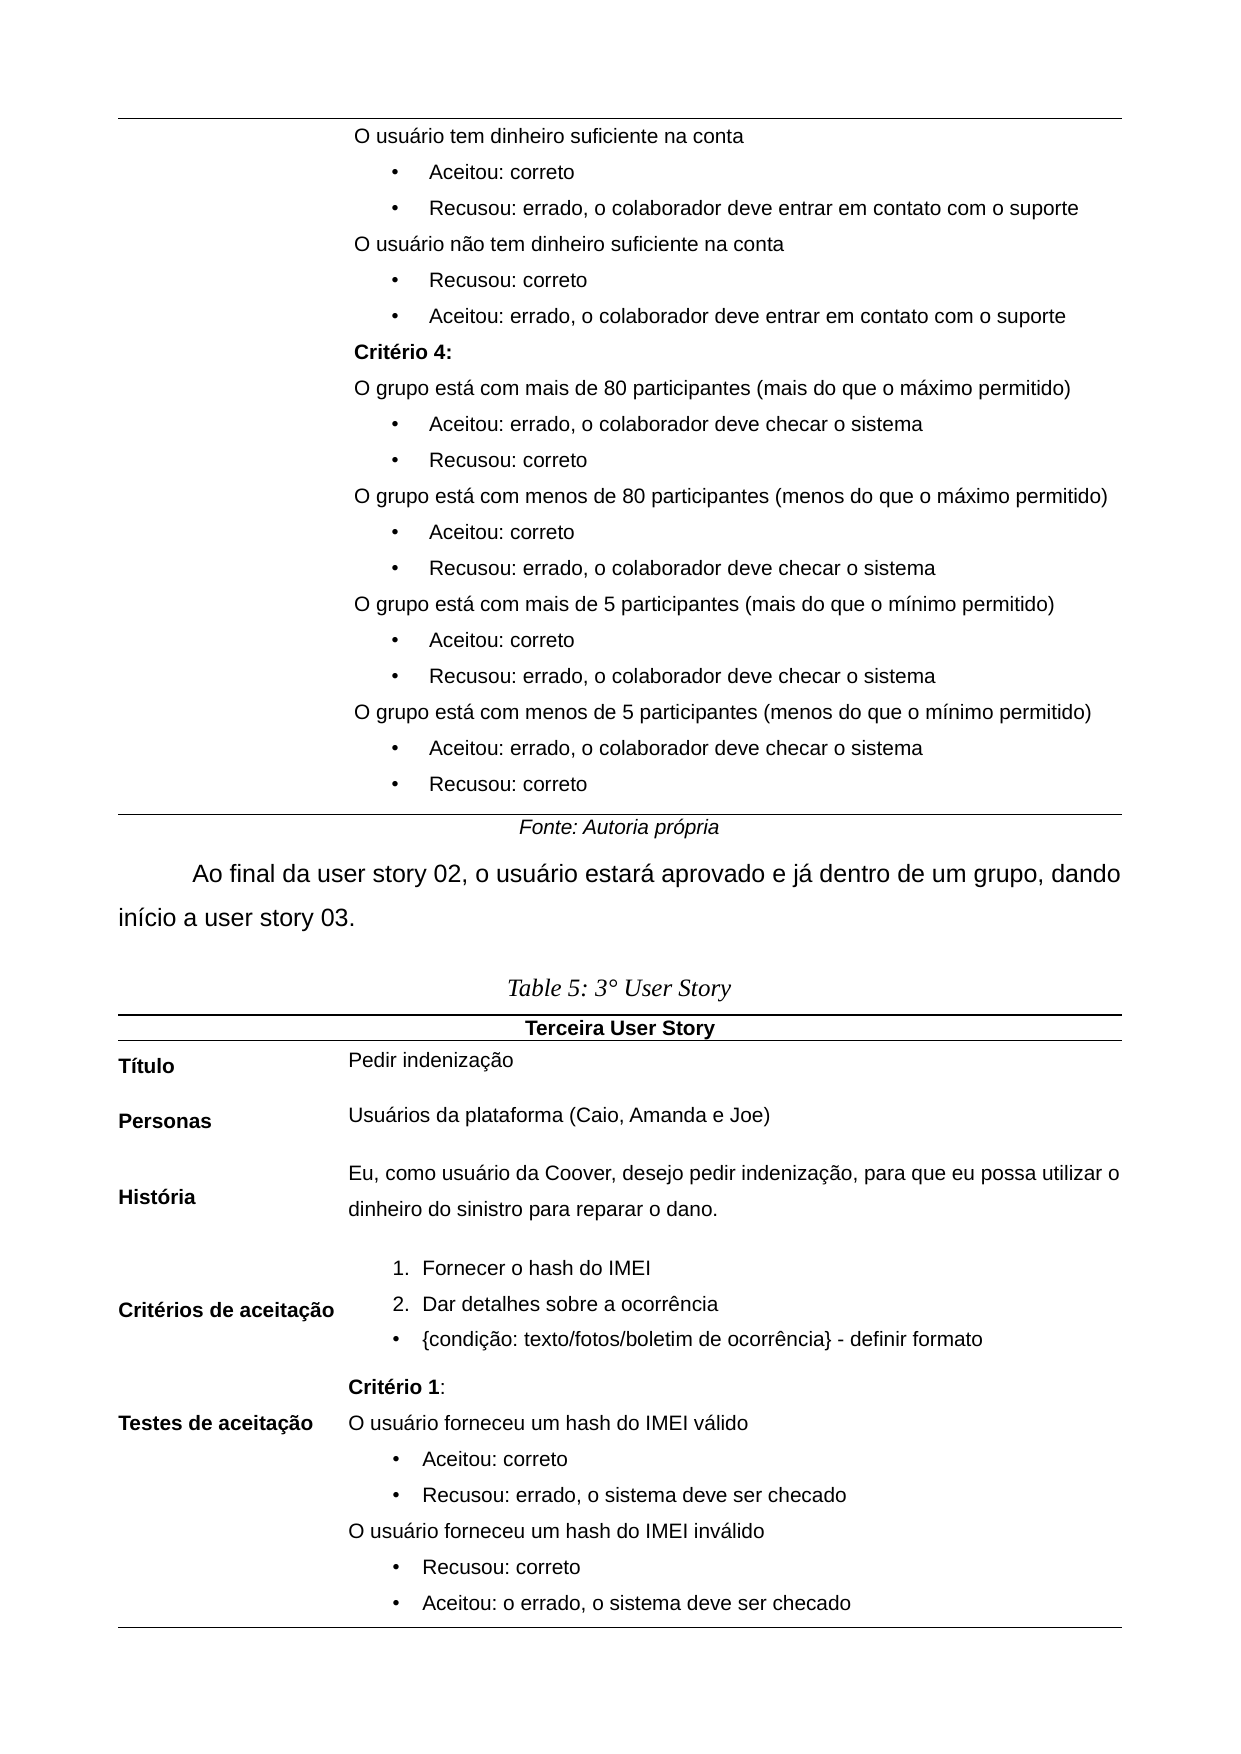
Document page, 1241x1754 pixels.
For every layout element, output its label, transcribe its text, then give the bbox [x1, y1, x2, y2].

table_cell Critério 1: O usuário forneceu um hash do IMEI válido Aceitou: correto Recusou: errado, o sistema deve ser checado O usuário forneceu um hash do IMEI inválido Recusou: correto Aceitou: o errado, o sistema deve ser checado [348, 1375, 1122, 1627]
table_cell Título [118, 1041, 348, 1091]
table_cell [118, 119, 348, 814]
table_cell Pedir indenização [348, 1041, 1122, 1091]
text Ao final da user story 02, o usuário estará aprovado e já dentro de um grupo, dando início a user story 03. [118, 859, 1122, 931]
table_cell O usuário tem dinheiro suficiente na conta Aceitou: correto Recusou: errado, o colaborador deve entrar em contato com o suporte O usuário não tem dinheiro suficiente na conta Recusou: correto Aceitou: errado, o colaborador deve entrar em contato com o suporte Critério 4: O grupo está com mais de 80 participantes (mais do que o máximo permitido) Aceitou: errado, o colaborador deve checar o sistema Recusou: correto O grupo está com menos de 80 participantes (menos do que o máximo permitido) Aceitou: correto Recusou: errado, o colaborador deve checar o sistema O grupo está com mais de 5 participantes (mais do que o mínimo permitido) Aceitou: correto Recusou: errado, o colaborador deve checar o sistema O grupo está com menos de 5 participantes (menos do que o mínimo permitido) Aceitou: errado, o colaborador deve checar o sistema Recusou: correto [348, 119, 1122, 814]
table_cell Usuários da plataforma (Caio, Amanda e Joe) [348, 1091, 1122, 1150]
table_cell Critérios de aceitação [118, 1244, 348, 1375]
table_cell Testes de aceitação [118, 1375, 348, 1627]
table_cell Eu, como usuário da Coover, desejo pedir indenização, para que eu possa utilizar o dinheiro do sinistro para reparar o dano. [348, 1150, 1122, 1244]
table_cell História [118, 1150, 348, 1244]
table_cell Fornecer o hash do IMEI Dar detalhes sobre a ocorrência {condição: texto/fotos/boletim de ocorrência} - definir formato [348, 1244, 1122, 1375]
table_header Terceira User Story [118, 1016, 1122, 1039]
text Fonte: Autoria própria [118, 815, 1122, 839]
text Table 5: 3° User Story [118, 973, 1122, 1001]
table_cell Personas [118, 1091, 348, 1150]
